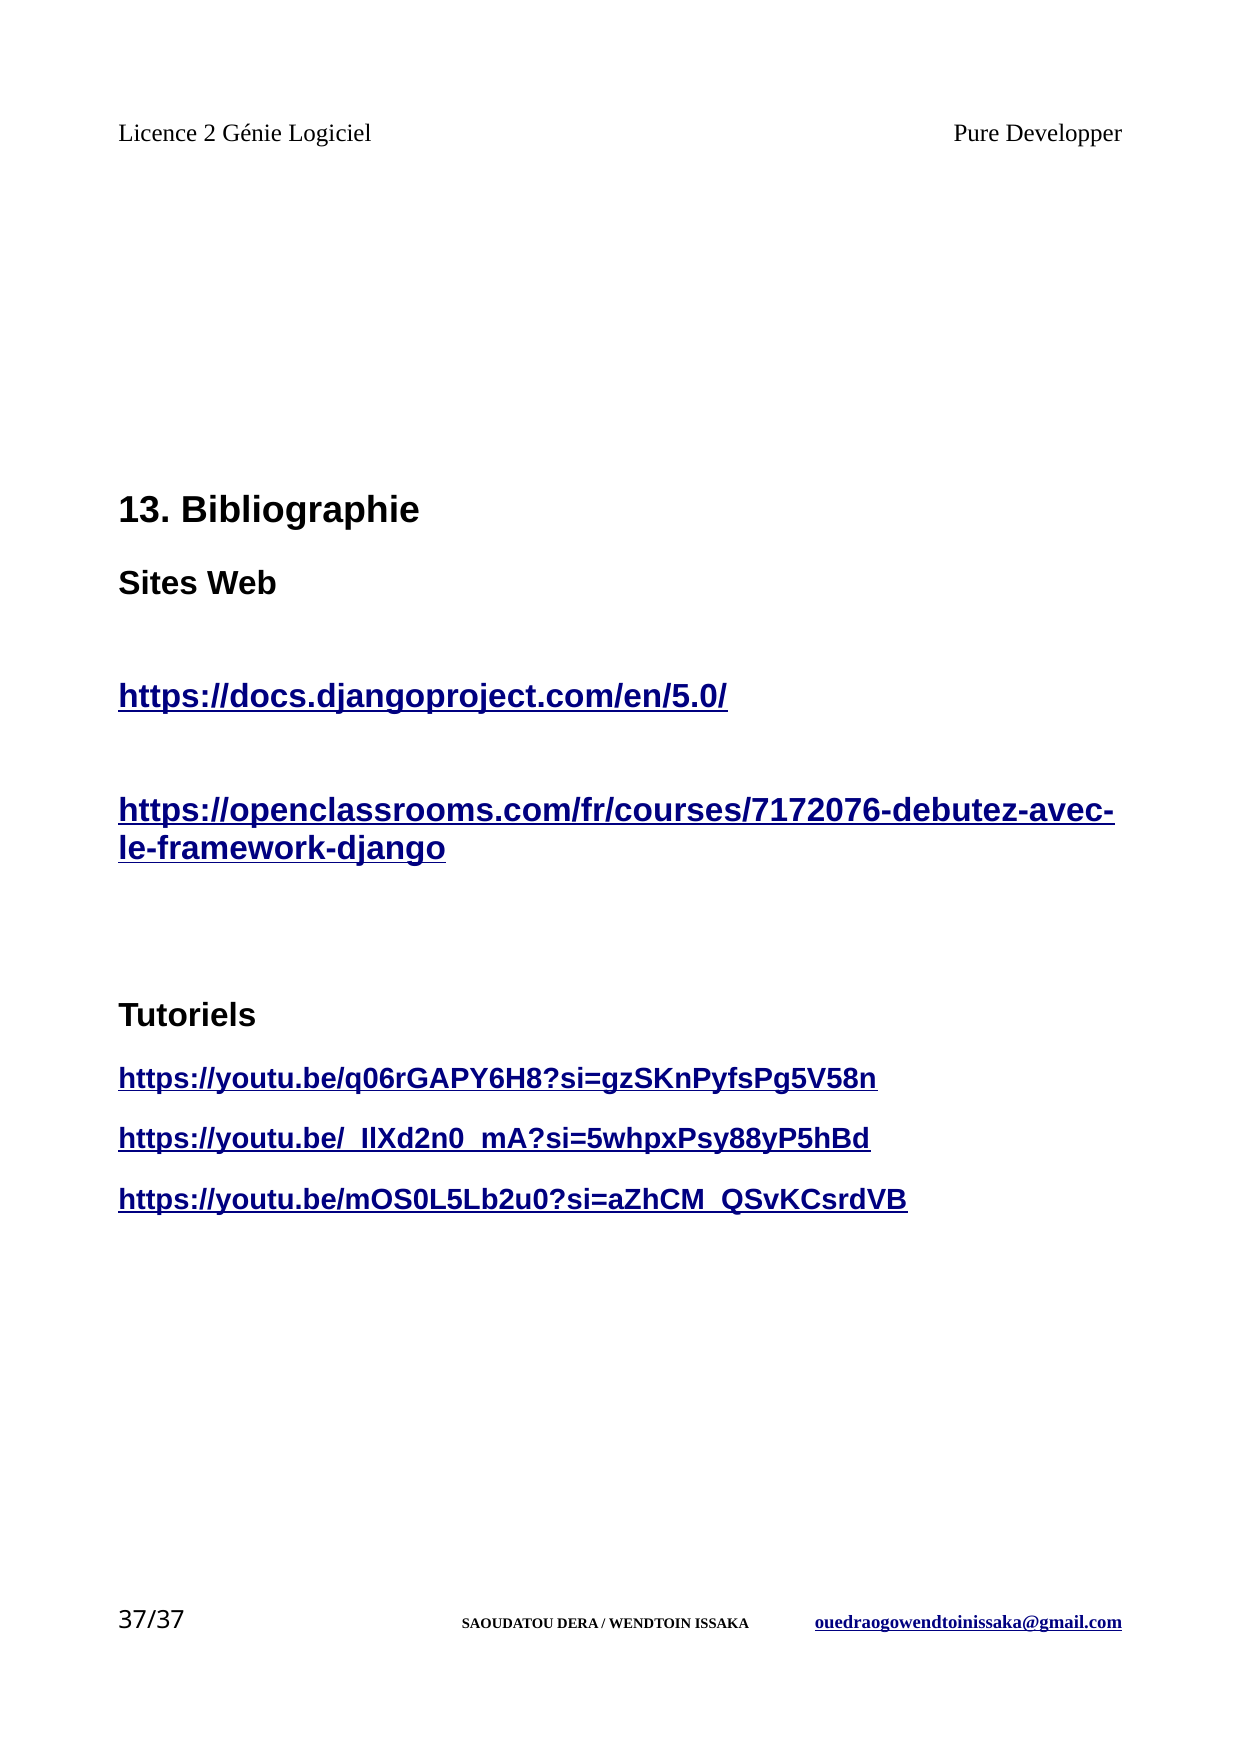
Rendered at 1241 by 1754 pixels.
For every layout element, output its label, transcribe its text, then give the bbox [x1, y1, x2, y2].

subtitle Tutoriels [118, 995, 1122, 1033]
subtitle https://youtu.be/q06rGAPY6H8?si=gzSKnPyfsPg5V58n [118, 1061, 1122, 1094]
subtitle https://youtu.be/mOS0L5Lb2u0?si=aZhCM_QSvKCsrdVB [118, 1182, 1122, 1215]
subtitle Sites Web [118, 563, 1122, 602]
subtitle https://openclassrooms.com/fr/courses/7172076-debutez-avec-le-framework-django [118, 790, 1122, 867]
subtitle https://docs.djangoproject.com/en/5.0/ [118, 677, 1122, 715]
subtitle https://youtu.be/_IlXd2n0_mA?si=5whpxPsy88yP5hBd [118, 1121, 1122, 1155]
subtitle 13. Bibliographie [118, 487, 1122, 530]
